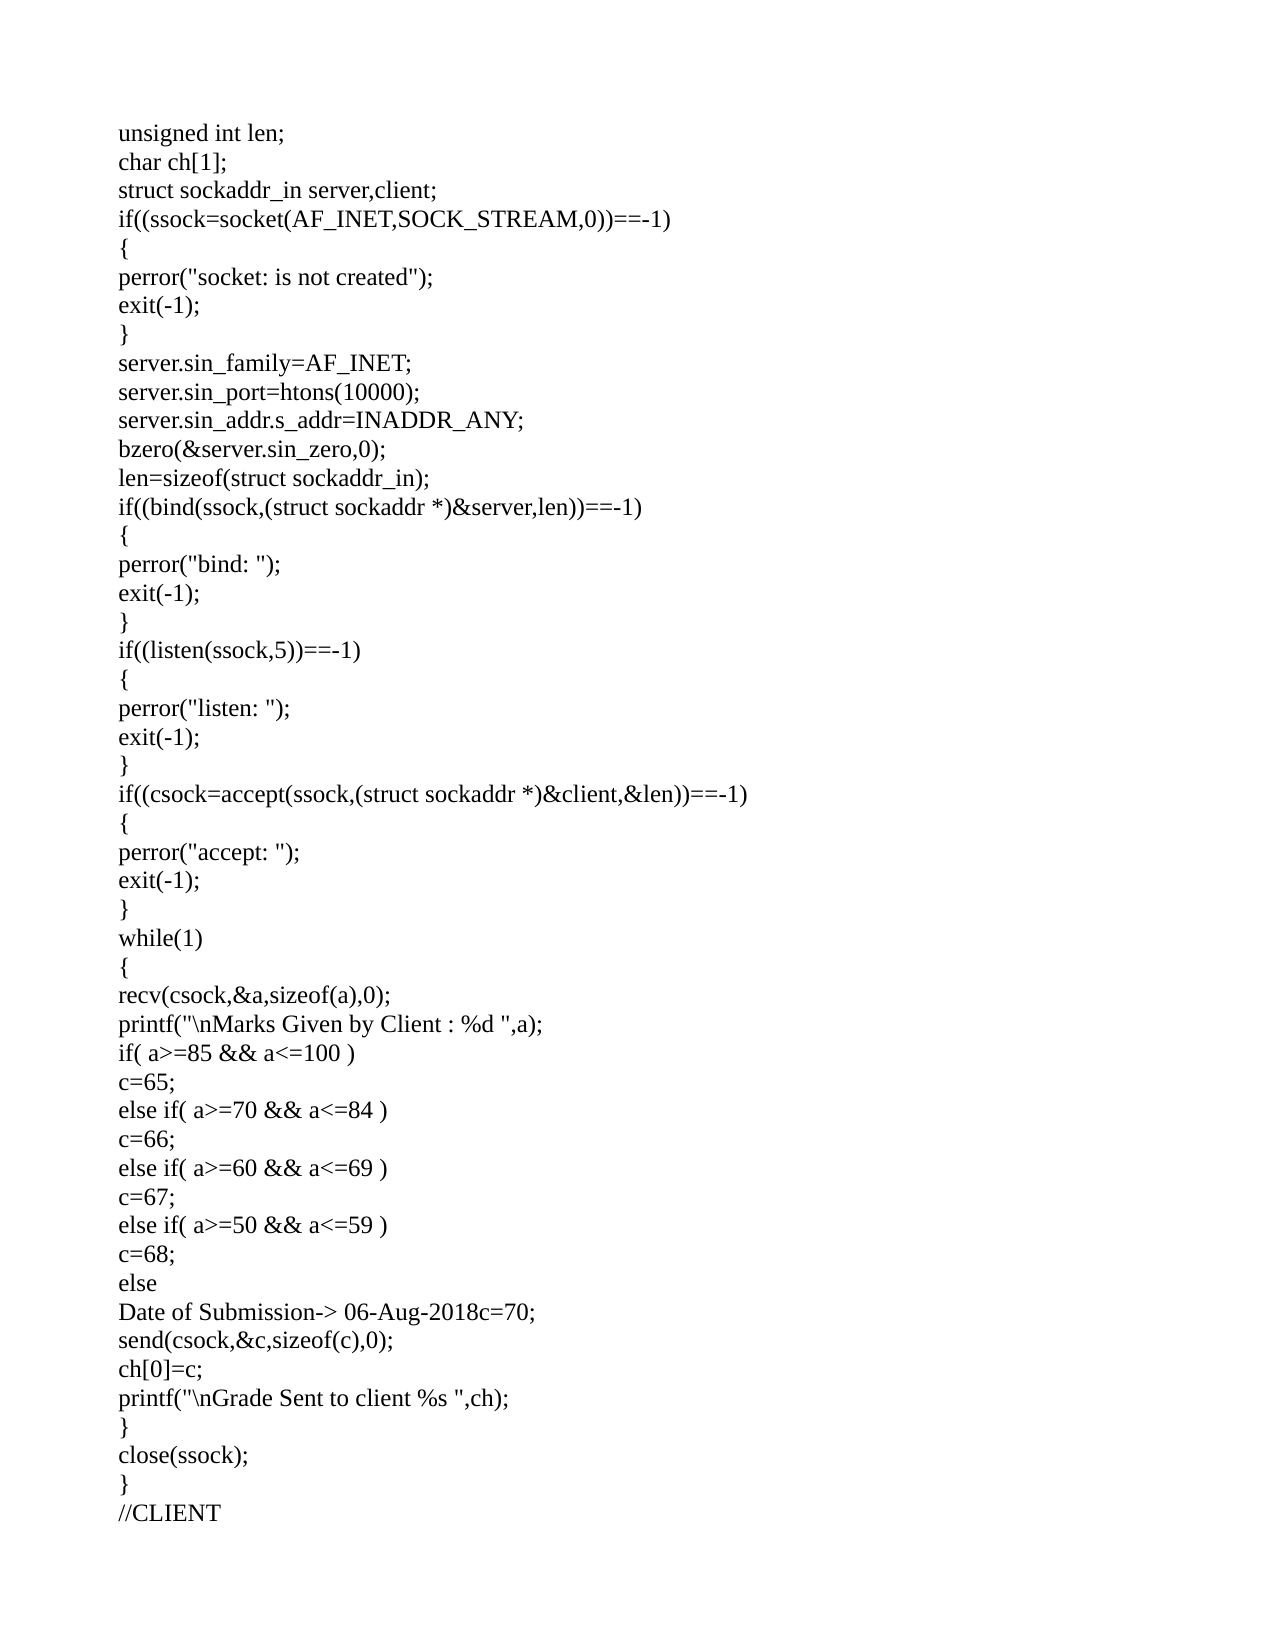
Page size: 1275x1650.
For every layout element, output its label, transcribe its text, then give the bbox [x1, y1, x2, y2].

text { [118, 952, 1157, 981]
text send(csock,&c,sizeof(c),0); [118, 1326, 1157, 1354]
text } [118, 894, 1157, 923]
text printf("\nGrade Sent to client %s ",ch); [118, 1383, 1157, 1412]
text } [118, 1469, 1157, 1498]
text server.sin_addr.s_addr=INADDR_ANY; [118, 406, 1157, 434]
text c=65; [118, 1067, 1157, 1096]
text close(ssock); [118, 1441, 1157, 1469]
text c=66; [118, 1124, 1157, 1153]
text else if( a>=50 && a<=59 ) [118, 1211, 1157, 1239]
text perror("socket: is not created"); [118, 262, 1157, 291]
text c=68; [118, 1239, 1157, 1268]
text printf("\nMarks Given by Client : %d ",a); [118, 1009, 1157, 1038]
text c=67; [118, 1182, 1157, 1211]
text server.sin_port=htons(10000); [118, 377, 1157, 406]
text else if( a>=60 && a<=69 ) [118, 1153, 1157, 1182]
text exit(-1); [118, 866, 1157, 894]
text while(1) [118, 923, 1157, 952]
text } [118, 1412, 1157, 1441]
text if((bind(ssock,(struct sockaddr *)&server,len))==-1) [118, 492, 1157, 521]
text perror("bind: "); [118, 549, 1157, 578]
text if((csock=accept(ssock,(struct sockaddr *)&client,&len))==-1) [118, 779, 1157, 808]
text { [118, 233, 1157, 262]
text Date of Submission-> 06-Aug-2018c=70; [118, 1297, 1157, 1326]
text { [118, 521, 1157, 549]
text if((ssock=socket(AF_INET,SOCK_STREAM,0))==-1) [118, 204, 1157, 233]
text perror("listen: "); [118, 693, 1157, 722]
text exit(-1); [118, 722, 1157, 751]
text len=sizeof(struct sockaddr_in); [118, 463, 1157, 492]
text char ch[1]; [118, 147, 1157, 176]
text struct sockaddr_in server,client; [118, 176, 1157, 204]
text else if( a>=70 && a<=84 ) [118, 1096, 1157, 1124]
text bzero(&server.sin_zero,0); [118, 434, 1157, 463]
text { [118, 664, 1157, 693]
text exit(-1); [118, 578, 1157, 607]
text } [118, 319, 1157, 348]
text else [118, 1268, 1157, 1297]
text perror("accept: "); [118, 837, 1157, 866]
text unsigned int len; [118, 118, 1157, 147]
text ch[0]=c; [118, 1354, 1157, 1383]
text //CLIENT [118, 1498, 1157, 1527]
text } [118, 751, 1157, 779]
text if((listen(ssock,5))==-1) [118, 636, 1157, 664]
text server.sin_family=AF_INET; [118, 348, 1157, 377]
text recv(csock,&a,sizeof(a),0); [118, 981, 1157, 1009]
text if( a>=85 && a<=100 ) [118, 1038, 1157, 1067]
text } [118, 607, 1157, 636]
text { [118, 808, 1157, 837]
text exit(-1); [118, 291, 1157, 319]
